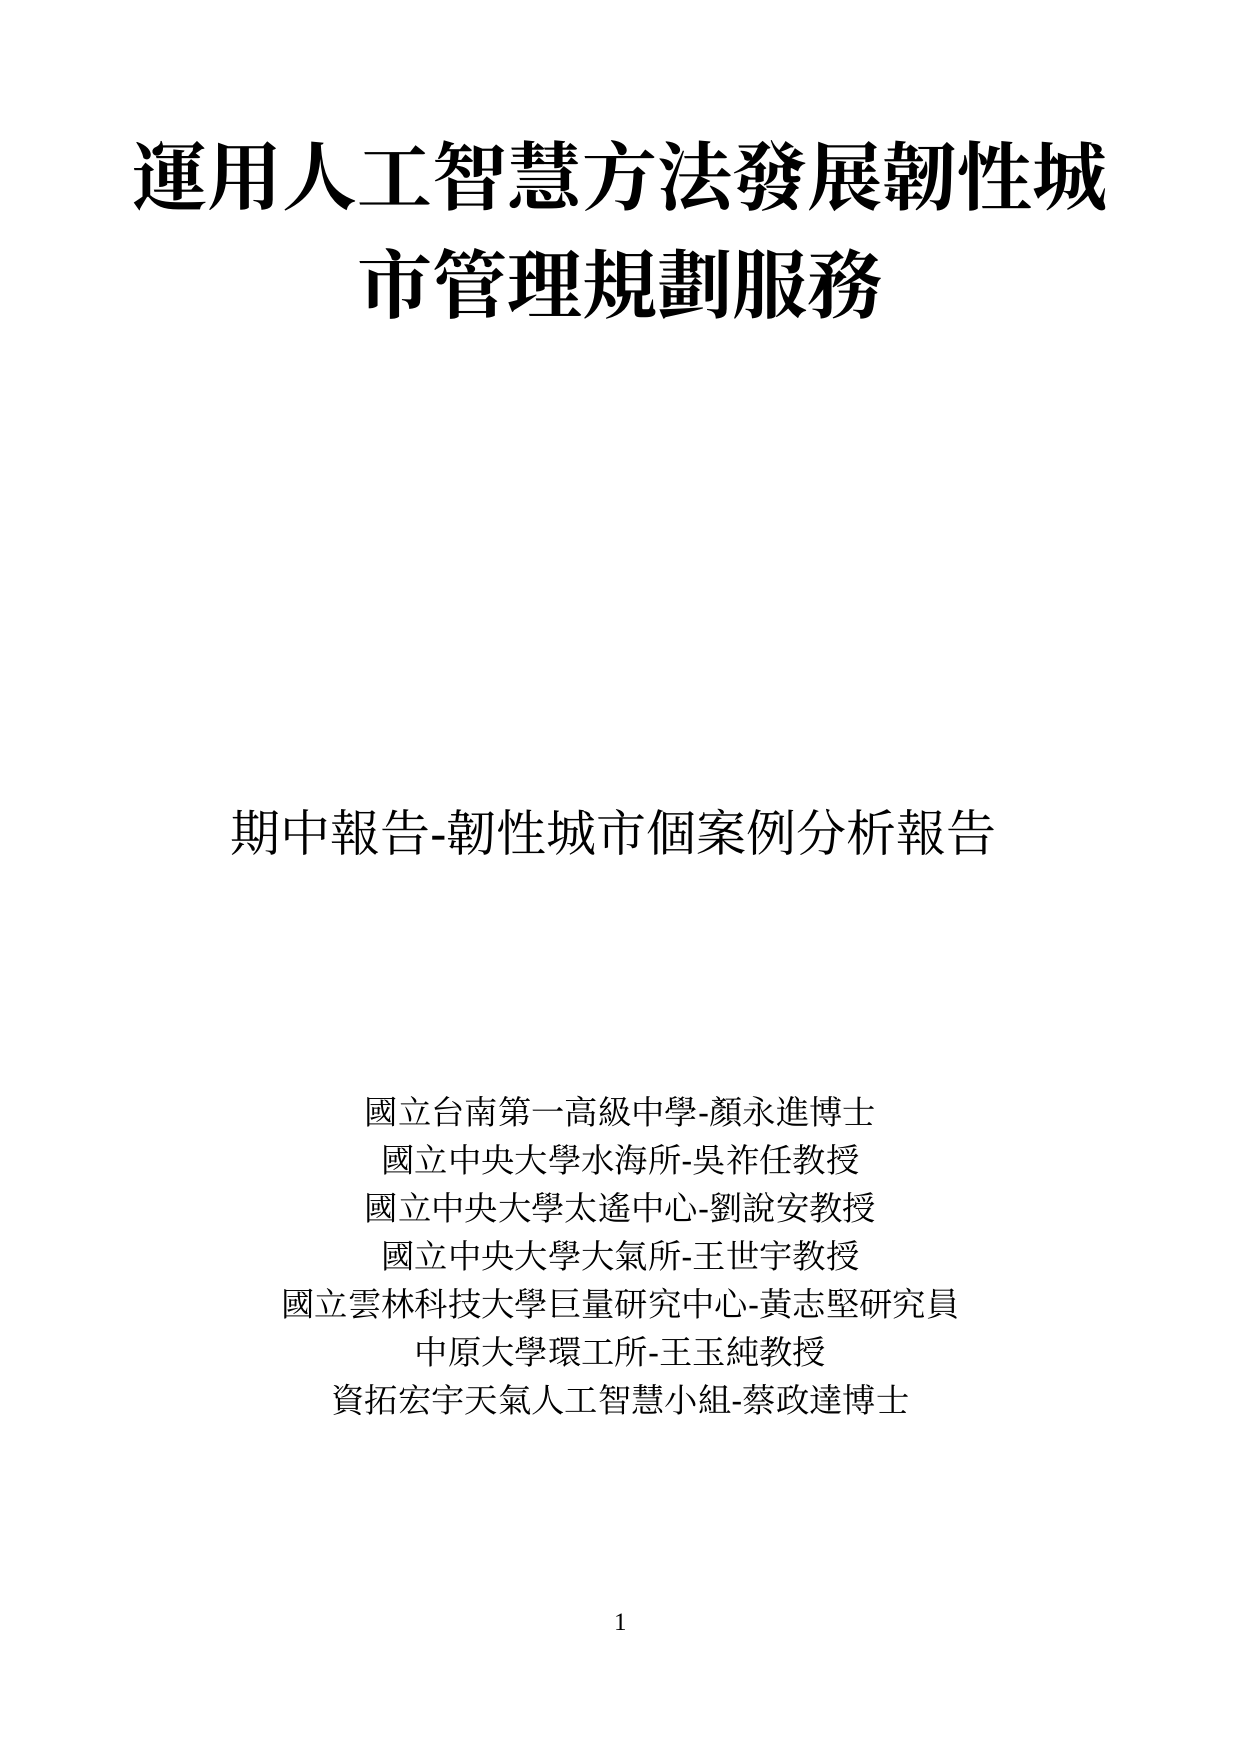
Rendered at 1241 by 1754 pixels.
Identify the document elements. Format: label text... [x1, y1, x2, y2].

title 運用人工智慧方法發展韌性城市管理規劃服務 [118, 118, 1122, 334]
subtitle 中原大學環工所-王玉純教授 [118, 1326, 1122, 1374]
subtitle 國立雲林科技大學巨量研究中心-黃志堅研究員 [118, 1278, 1122, 1326]
subtitle 期中報告-韌性城市個案例分析報告 [118, 794, 1122, 866]
subtitle 國立台南第一高級中學-顏永進博士 [118, 1086, 1122, 1134]
subtitle 國立中央大學大氣所-王世宇教授 [118, 1230, 1122, 1278]
subtitle 國立中央大學水海所-吳祚任教授 [118, 1134, 1122, 1182]
subtitle 國立中央大學太遙中心-劉說安教授 [118, 1182, 1122, 1230]
subtitle 資拓宏宇天氣人工智慧小組-蔡政達博士 [118, 1374, 1122, 1422]
